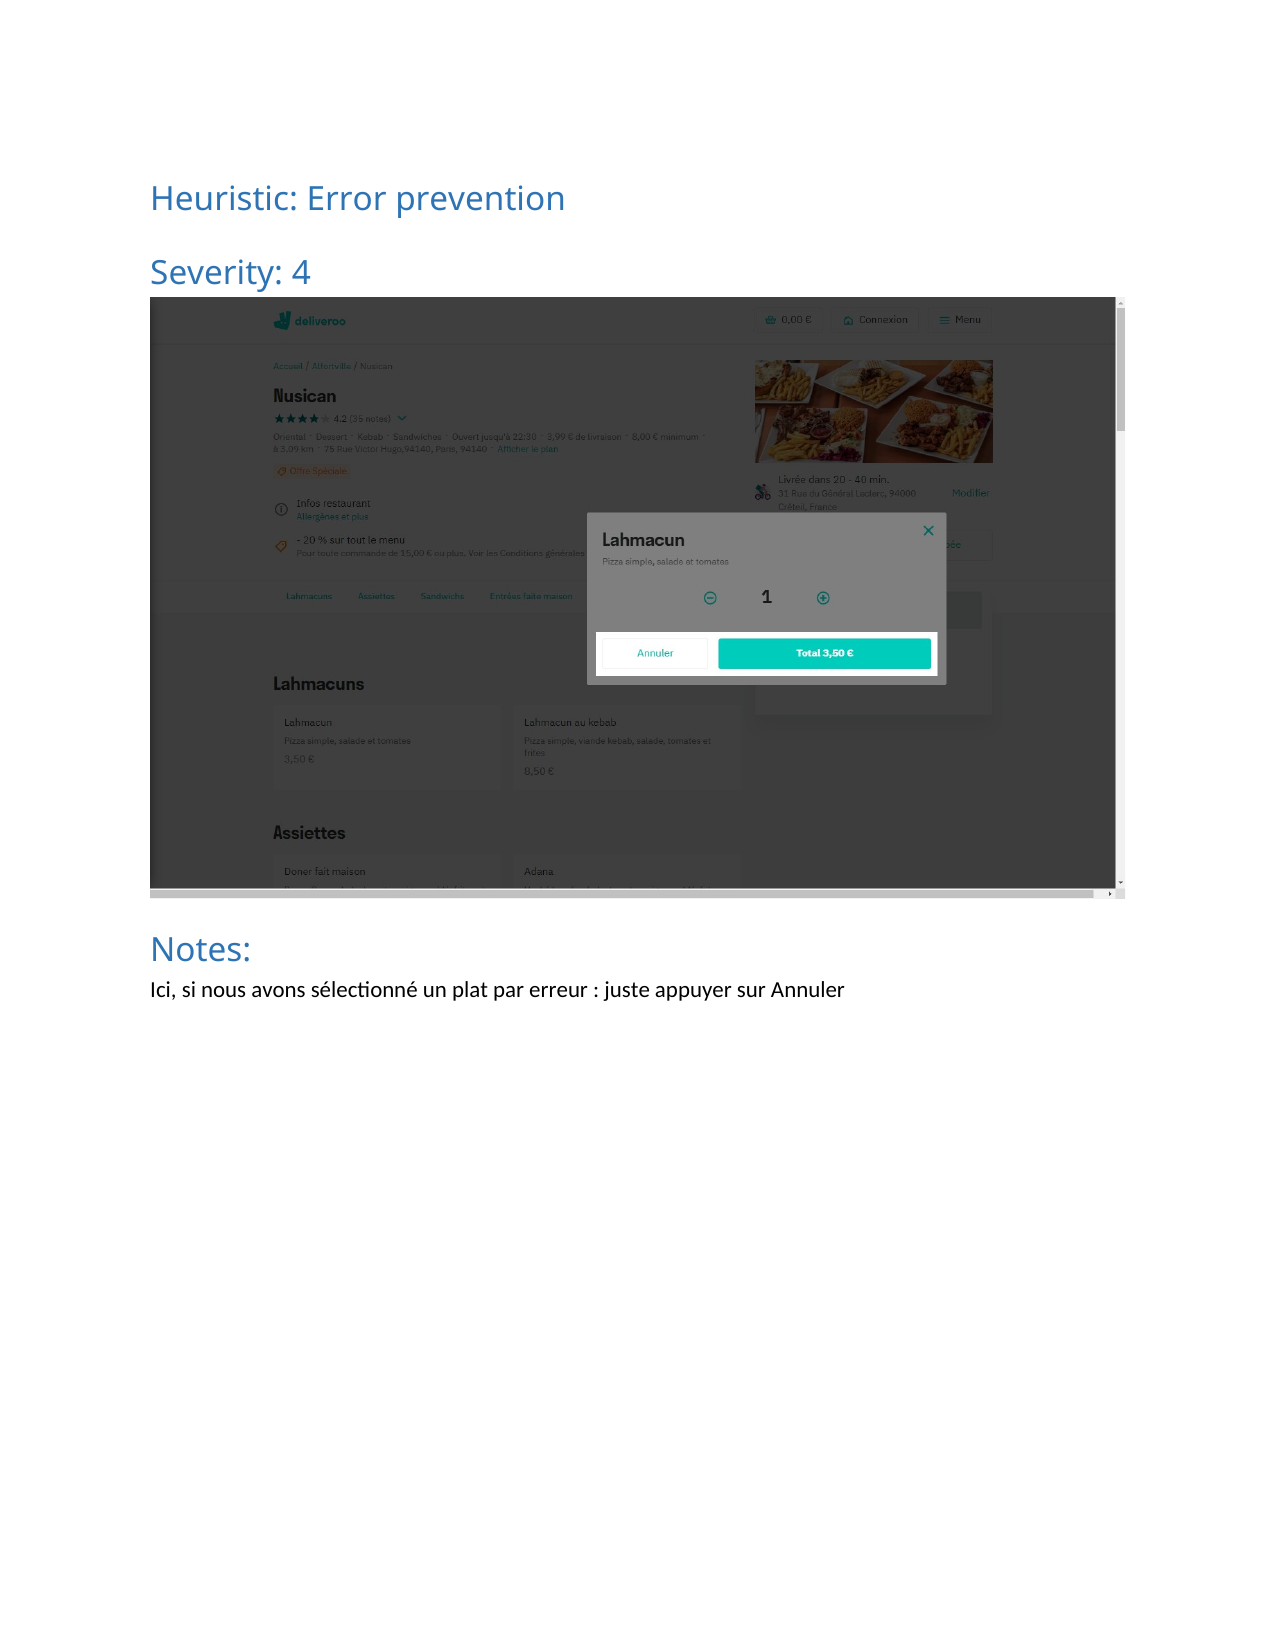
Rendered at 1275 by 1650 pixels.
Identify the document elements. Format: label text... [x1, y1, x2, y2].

text Ici, si nous avons sélectionné un plat par erreur : juste appuyer sur Annuler [150, 975, 1125, 1003]
subtitle Severity: 4 [150, 249, 1125, 294]
subtitle Notes: [150, 926, 1125, 971]
subtitle Heuristic: Error prevention [150, 175, 1125, 220]
picture [150, 297, 1125, 899]
